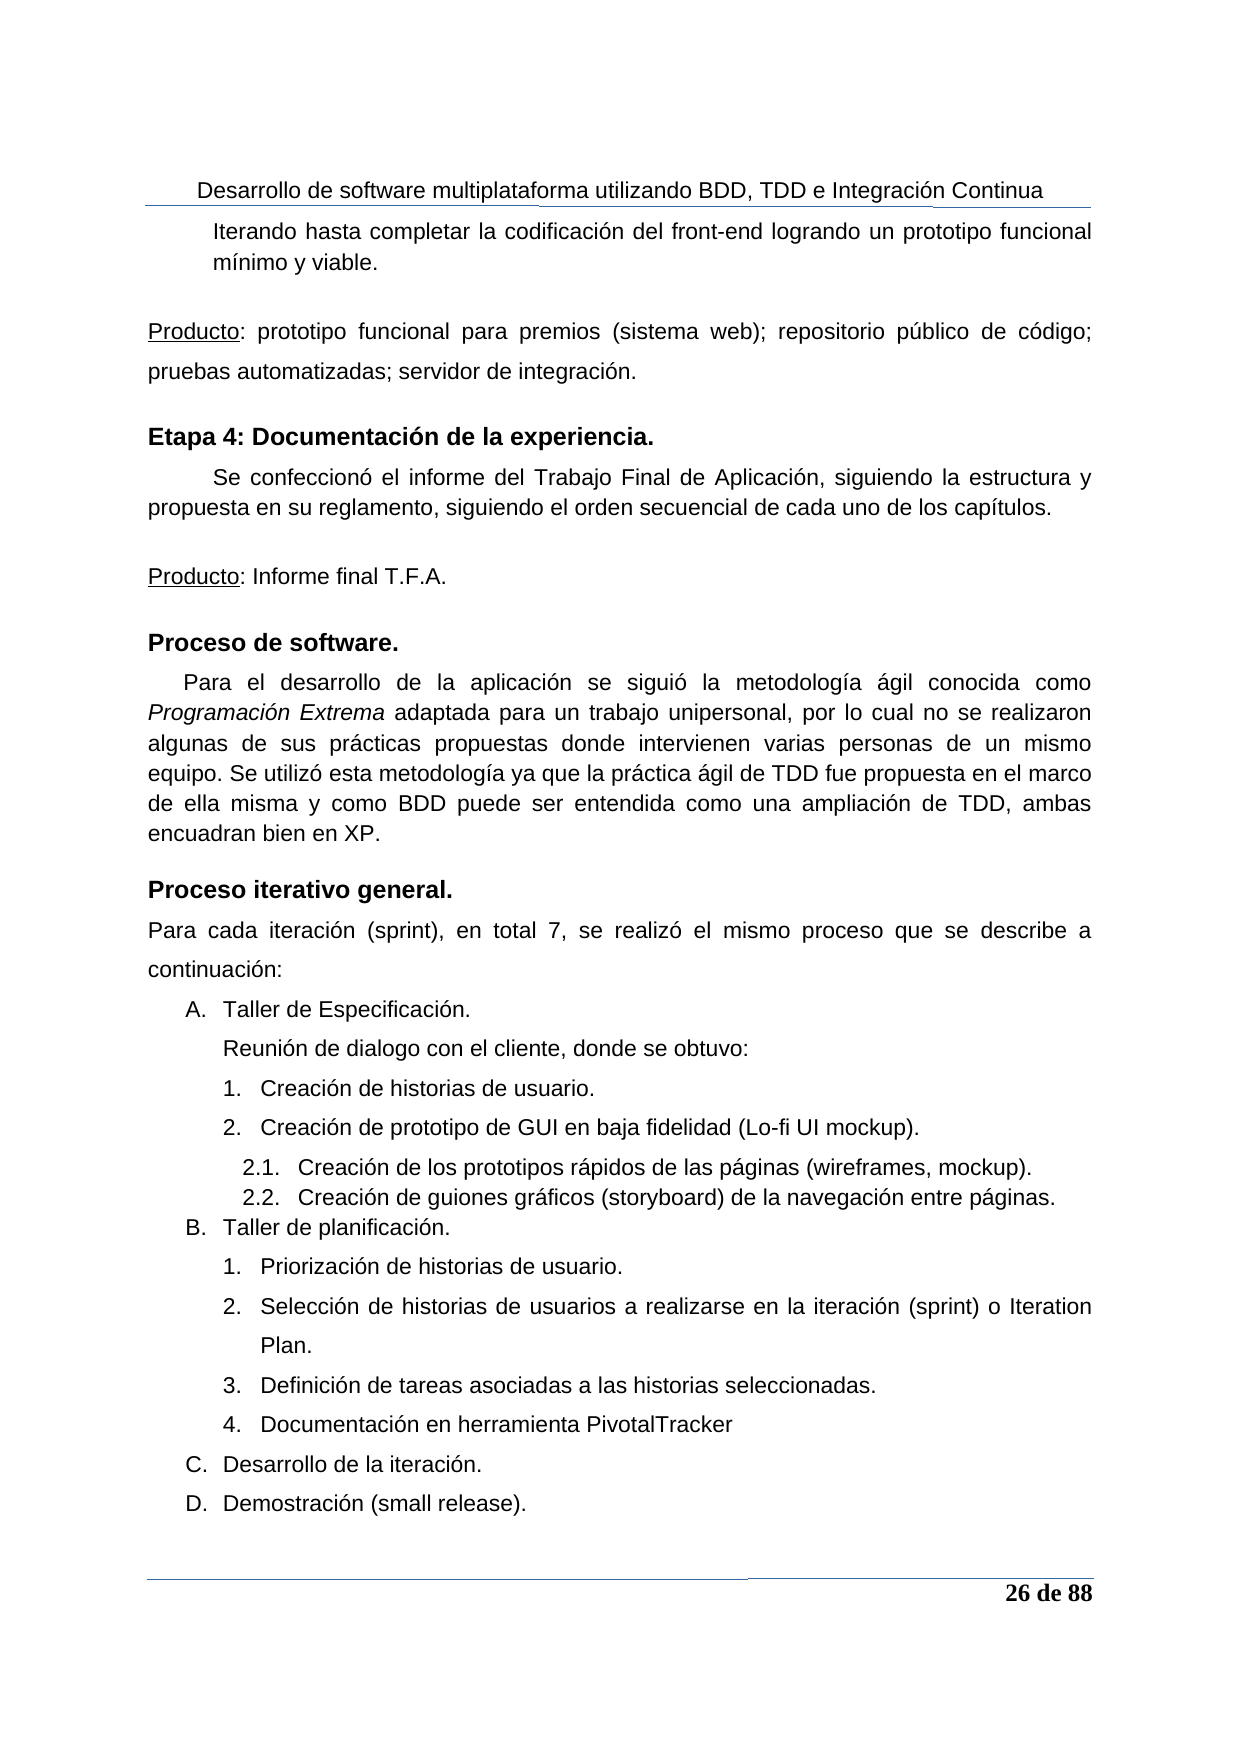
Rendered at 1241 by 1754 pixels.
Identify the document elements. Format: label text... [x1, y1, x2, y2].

list Taller de Especificación. [185, 996, 1093, 1022]
subtitle Proceso iterativo general. [148, 875, 1093, 904]
list Demostración (small release). [185, 1490, 1093, 1517]
text Se confeccionó el informe del Trabajo Final de Aplicación, siguiendo la estructura y propuesta en su reglamento, siguiendo el orden secuencial de cada uno de los capítulos. [148, 463, 1093, 520]
text Para cada iteración (sprint), en total 7, se realizó el mismo proceso que se describe a continuación: [148, 917, 1093, 982]
list Documentación en herramienta PivotalTracker [223, 1411, 1093, 1438]
list Creación de los prototipos rápidos de las páginas (wireframes, mockup). [242, 1153, 1093, 1180]
list Reunión de dialogo con el cliente, donde se obtuvo: [185, 1035, 1093, 1061]
list Taller de planificación. [185, 1214, 1093, 1240]
text Producto: Informe final T.F.A. [148, 563, 1093, 590]
list Creación de prototipo de GUI en baja fidelidad (Lo-fi UI mockup). [223, 1114, 1093, 1140]
list Selección de historias de usuarios a realizarse en la iteración (sprint) o Iteration Plan. [223, 1293, 1093, 1359]
list Desarrollo de la iteración. [185, 1451, 1093, 1477]
list Definición de tareas asociadas a las historias seleccionadas. [223, 1372, 1093, 1398]
text Producto: prototipo funcional para premios (sistema web); repositorio público de código; pruebas automatizadas; servidor de integración. [148, 318, 1093, 384]
list Iterando hasta completar la codificación del front-end logrando un prototipo funcional mínimo y viable. [177, 218, 1093, 275]
subtitle Proceso de software. [148, 628, 1093, 657]
subtitle Etapa 4: Documentación de la experiencia. [148, 422, 1093, 451]
list Creación de historias de usuario. [223, 1074, 1093, 1101]
list Priorización de historias de usuario. [223, 1253, 1093, 1280]
list Creación de guiones gráficos (storyboard) de la navegación entre páginas. [242, 1184, 1093, 1210]
text Para el desarrollo de la aplicación se siguió la metodología ágil conocida como Programación Extrema adaptada para un trabajo unipersonal, por lo cual no se realizaron algunas de sus prácticas propuestas donde intervienen varias personas de un mismo equipo. Se utilizó esta metodología ya que la práctica ágil de TDD fue propuesta en el marco de ella misma y como BDD puede ser entendida como una ampliación de TDD, ambas encuadran bien en XP. [148, 669, 1093, 846]
